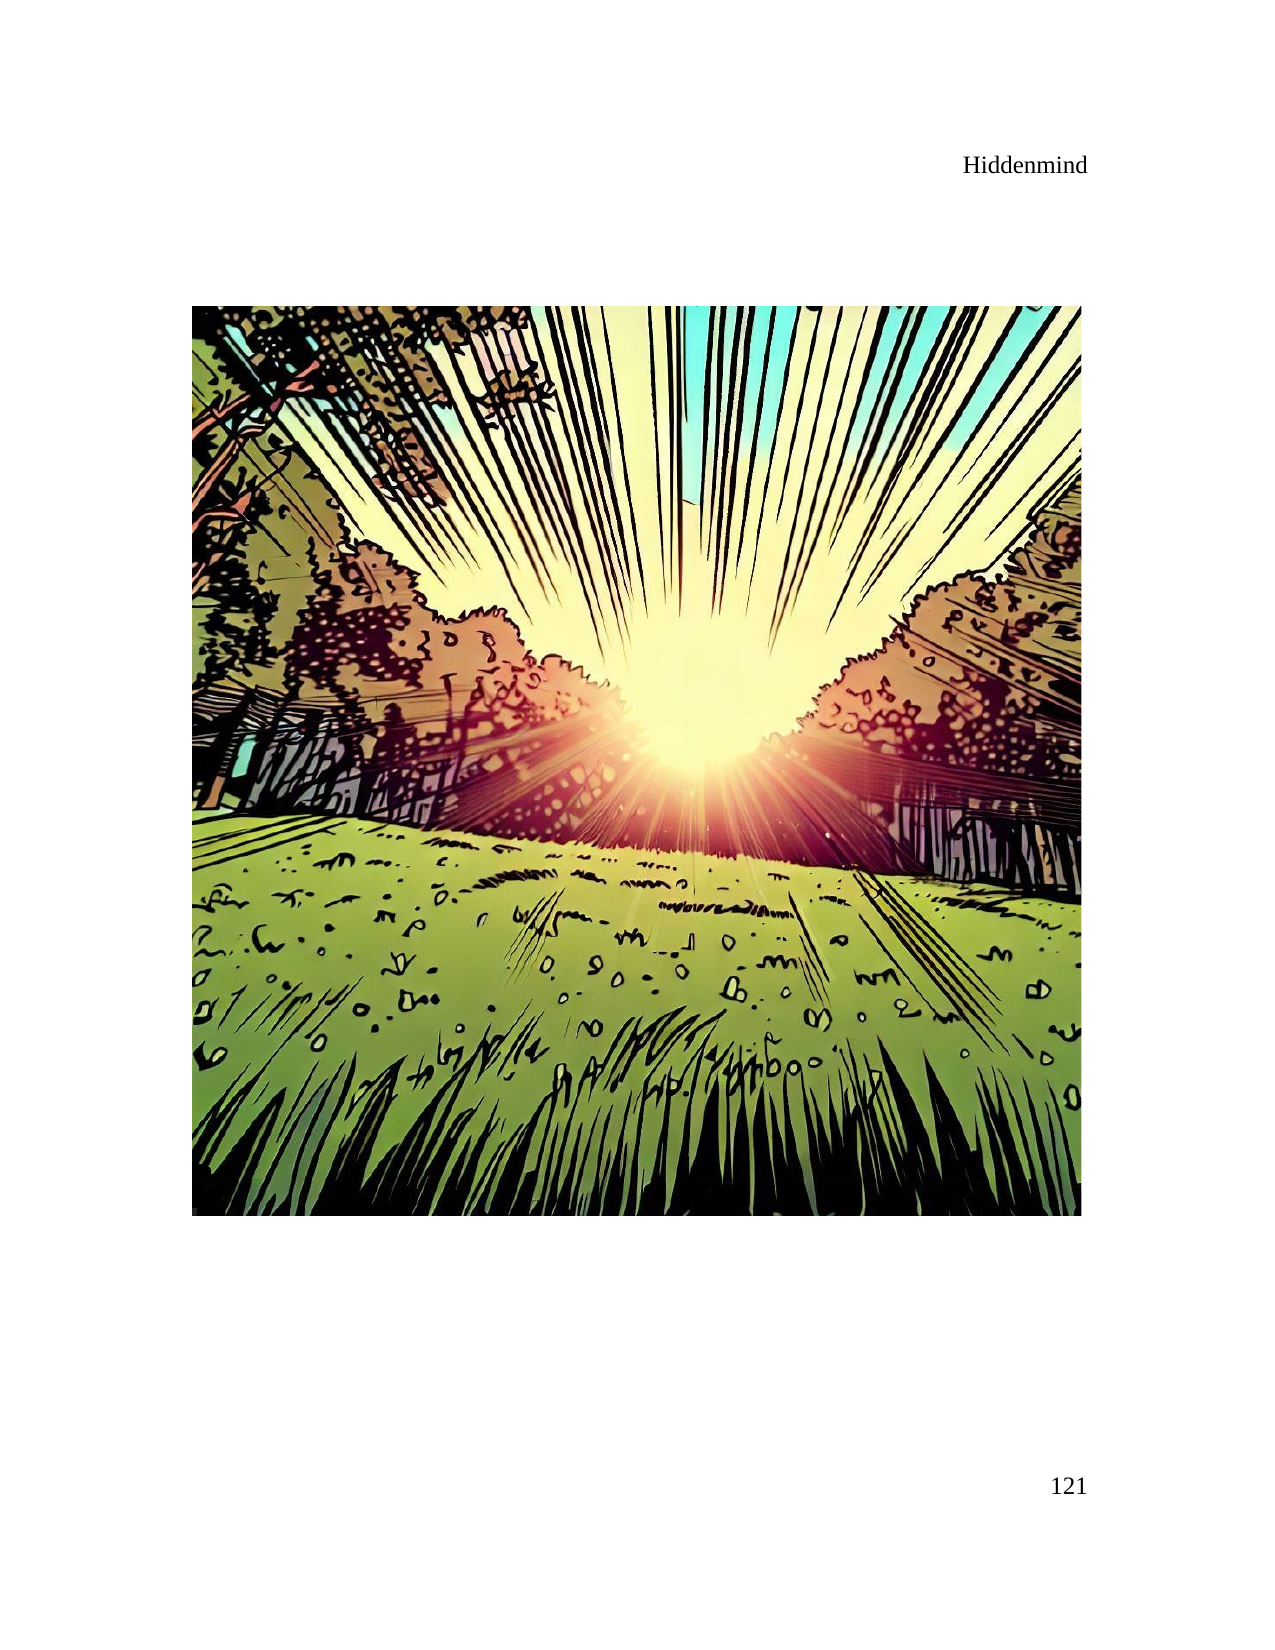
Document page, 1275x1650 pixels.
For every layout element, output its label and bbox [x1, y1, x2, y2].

picture [192, 306, 1082, 1216]
